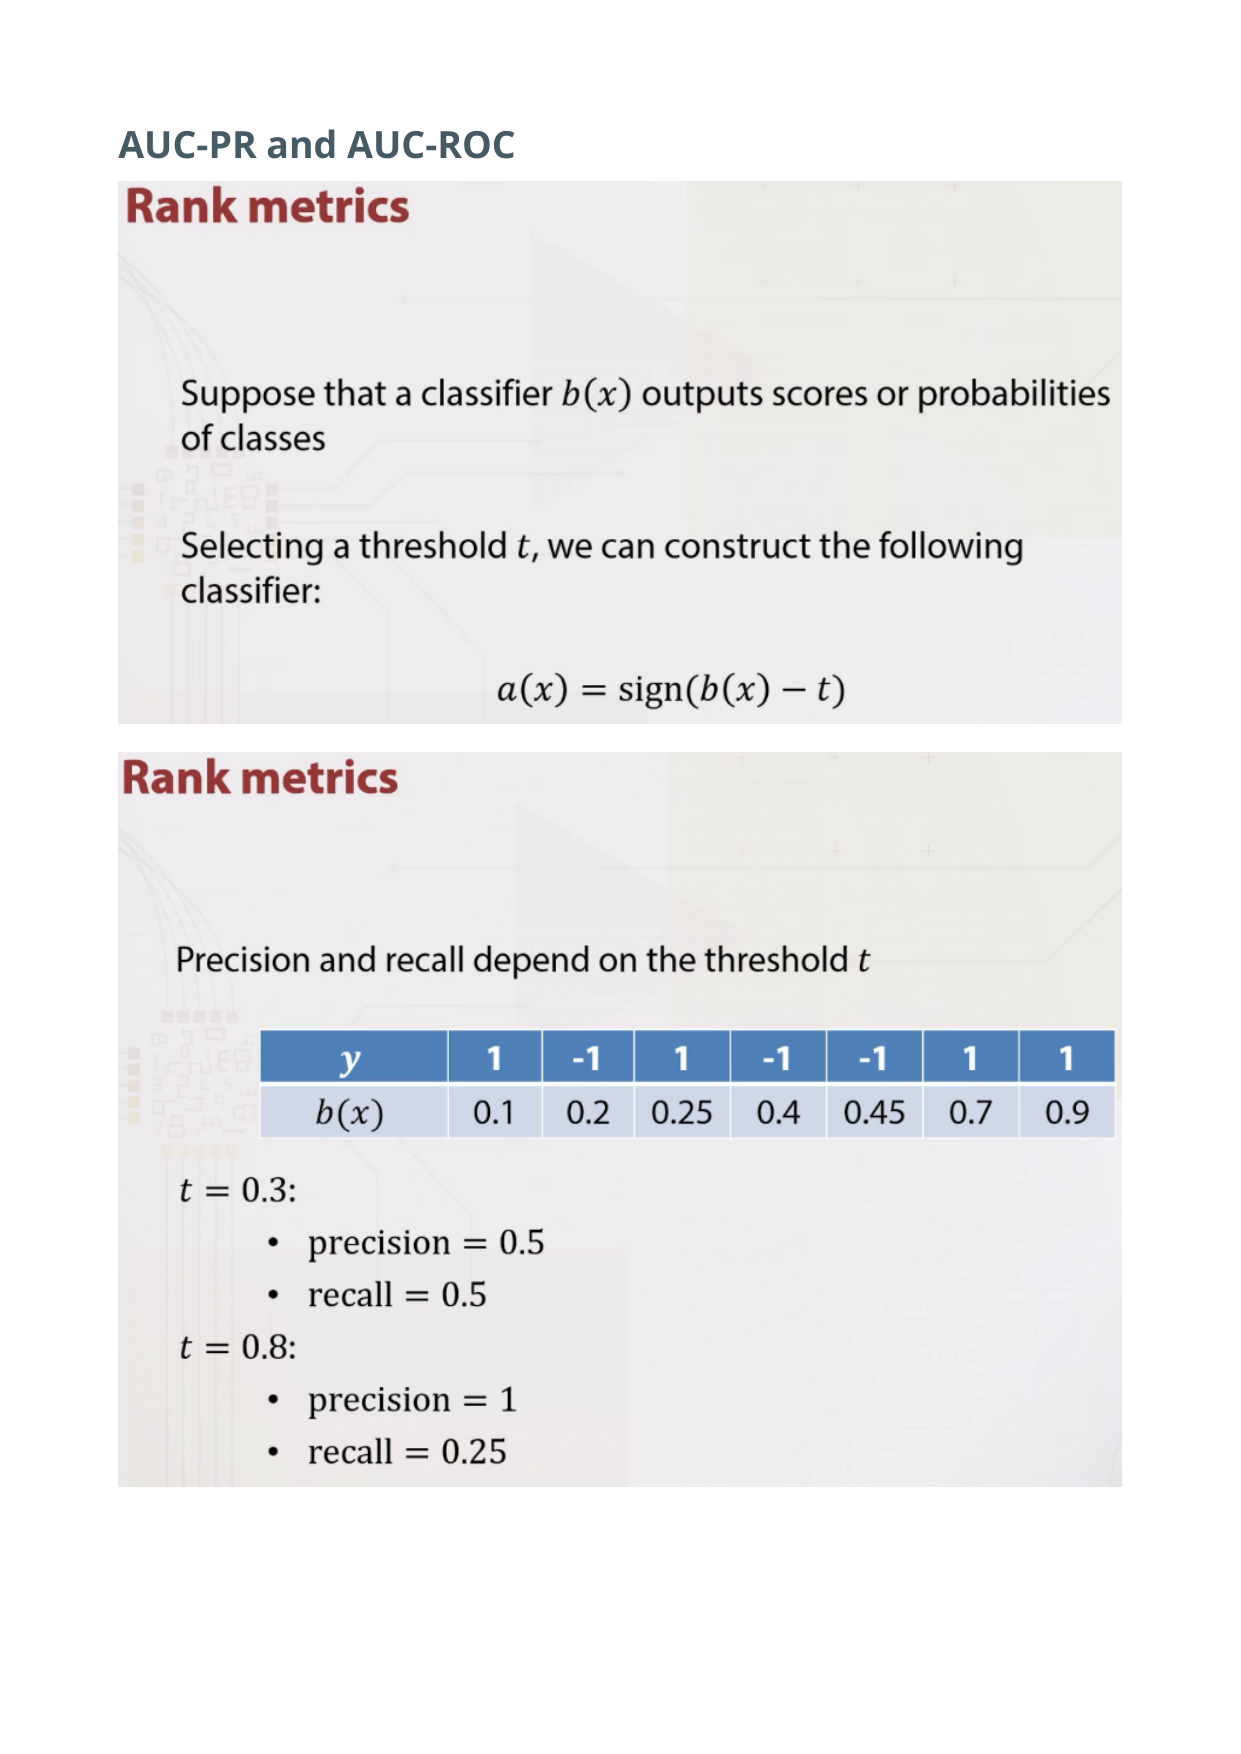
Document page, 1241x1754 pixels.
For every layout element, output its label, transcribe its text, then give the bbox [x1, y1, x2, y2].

picture [118, 752, 1123, 1487]
subtitle AUC-PR and AUC-ROC [118, 118, 1122, 169]
picture [118, 181, 1123, 724]
